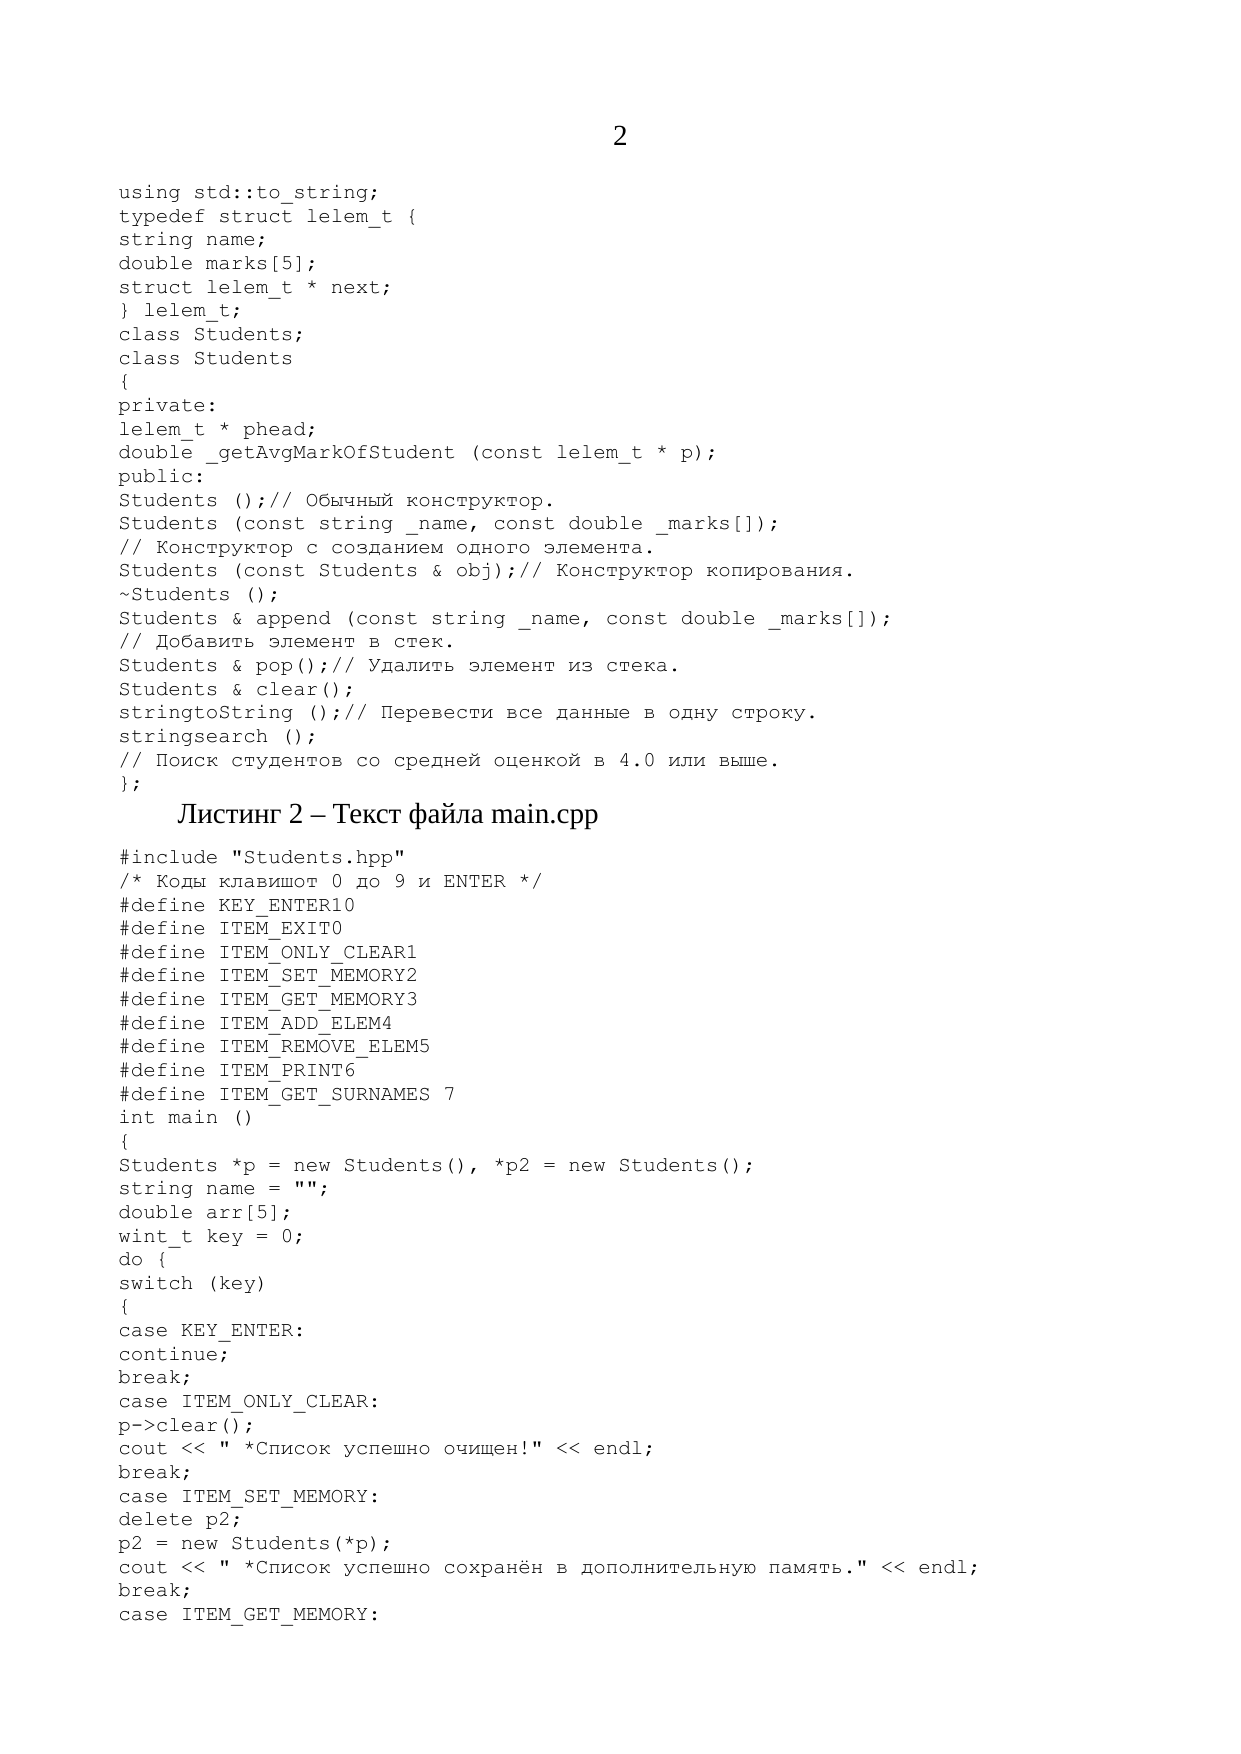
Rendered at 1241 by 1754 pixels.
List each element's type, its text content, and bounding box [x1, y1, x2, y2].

text continue; [118, 1343, 1122, 1366]
text #define ITEM_PRINT6 [118, 1059, 1122, 1083]
text class Students; [118, 323, 1122, 347]
text case ITEM_SET_MEMORY: [118, 1485, 1122, 1508]
text #include "Students.hpp" [118, 846, 1122, 870]
text Students & clear(); [118, 678, 1122, 701]
text string name; [118, 228, 1122, 252]
text break; [118, 1461, 1122, 1485]
text private: [118, 394, 1122, 418]
text struct lelem_t * next; [118, 276, 1122, 299]
text { [118, 1130, 1122, 1154]
text wint_t key = 0; [118, 1224, 1122, 1248]
text Students ();// Обычный конструктор. [118, 488, 1122, 512]
text } lelem_t; [118, 299, 1122, 323]
text case ITEM_GET_MEMORY: [118, 1603, 1122, 1627]
text Листинг 2 – Текст файла main.cpp [118, 796, 1122, 829]
text { [118, 370, 1122, 394]
text Students (const Students & obj);// Конструктор копирования. [118, 559, 1122, 583]
text // Добавить элемент в стек. [118, 630, 1122, 654]
text break; [118, 1579, 1122, 1603]
text /* Коды клавишот 0 до 9 и ENTER */ [118, 870, 1122, 893]
text switch (key) [118, 1272, 1122, 1296]
text Students (const string _name, const double _marks[]); [118, 512, 1122, 536]
text break; [118, 1366, 1122, 1390]
text string name = ""; [118, 1177, 1122, 1201]
text int main () [118, 1106, 1122, 1130]
text Students *p = new Students(), *p2 = new Students(); [118, 1154, 1122, 1177]
text stringtoString ();// Перевести все данные в одну строку. [118, 701, 1122, 725]
text case ITEM_ONLY_CLEAR: [118, 1390, 1122, 1414]
text #define ITEM_ADD_ELEM4 [118, 1012, 1122, 1035]
text typedef struct lelem_t { [118, 205, 1122, 228]
text stringsearch (); [118, 725, 1122, 749]
text #define ITEM_EXIT0 [118, 917, 1122, 941]
text double _getAvgMarkOfStudent (const lelem_t * p); [118, 441, 1122, 465]
text #define ITEM_ONLY_CLEAR1 [118, 941, 1122, 964]
text class Students [118, 347, 1122, 370]
text }; [118, 772, 1122, 796]
text cout << " *Список успешно очищен!" << endl; [118, 1437, 1122, 1461]
text cout << " *Список успешно сохранён в дополнительную память." << endl; [118, 1556, 1122, 1579]
text #define ITEM_GET_MEMORY3 [118, 988, 1122, 1012]
text using std::to_string; [118, 181, 1122, 205]
text ~Students (); [118, 583, 1122, 607]
text Students & append (const string _name, const double _marks[]); [118, 607, 1122, 630]
text do { [118, 1248, 1122, 1272]
text // Поиск студентов со средней оценкой в 4.0 или выше. [118, 749, 1122, 772]
text #define ITEM_SET_MEMORY2 [118, 964, 1122, 988]
text #define ITEM_REMOVE_ELEM5 [118, 1035, 1122, 1059]
text lelem_t * phead; [118, 418, 1122, 441]
text p2 = new Students(*p); [118, 1532, 1122, 1556]
text p->clear(); [118, 1414, 1122, 1437]
text { [118, 1296, 1122, 1319]
text case KEY_ENTER: [118, 1319, 1122, 1343]
text #define ITEM_GET_SURNAMES 7 [118, 1083, 1122, 1106]
text double marks[5]; [118, 252, 1122, 276]
text // Конструктор с созданием одного элемента. [118, 536, 1122, 559]
text double arr[5]; [118, 1201, 1122, 1224]
text delete p2; [118, 1508, 1122, 1532]
text public: [118, 465, 1122, 488]
text Students & pop();// Удалить элемент из стека. [118, 654, 1122, 678]
text #define KEY_ENTER10 [118, 893, 1122, 917]
